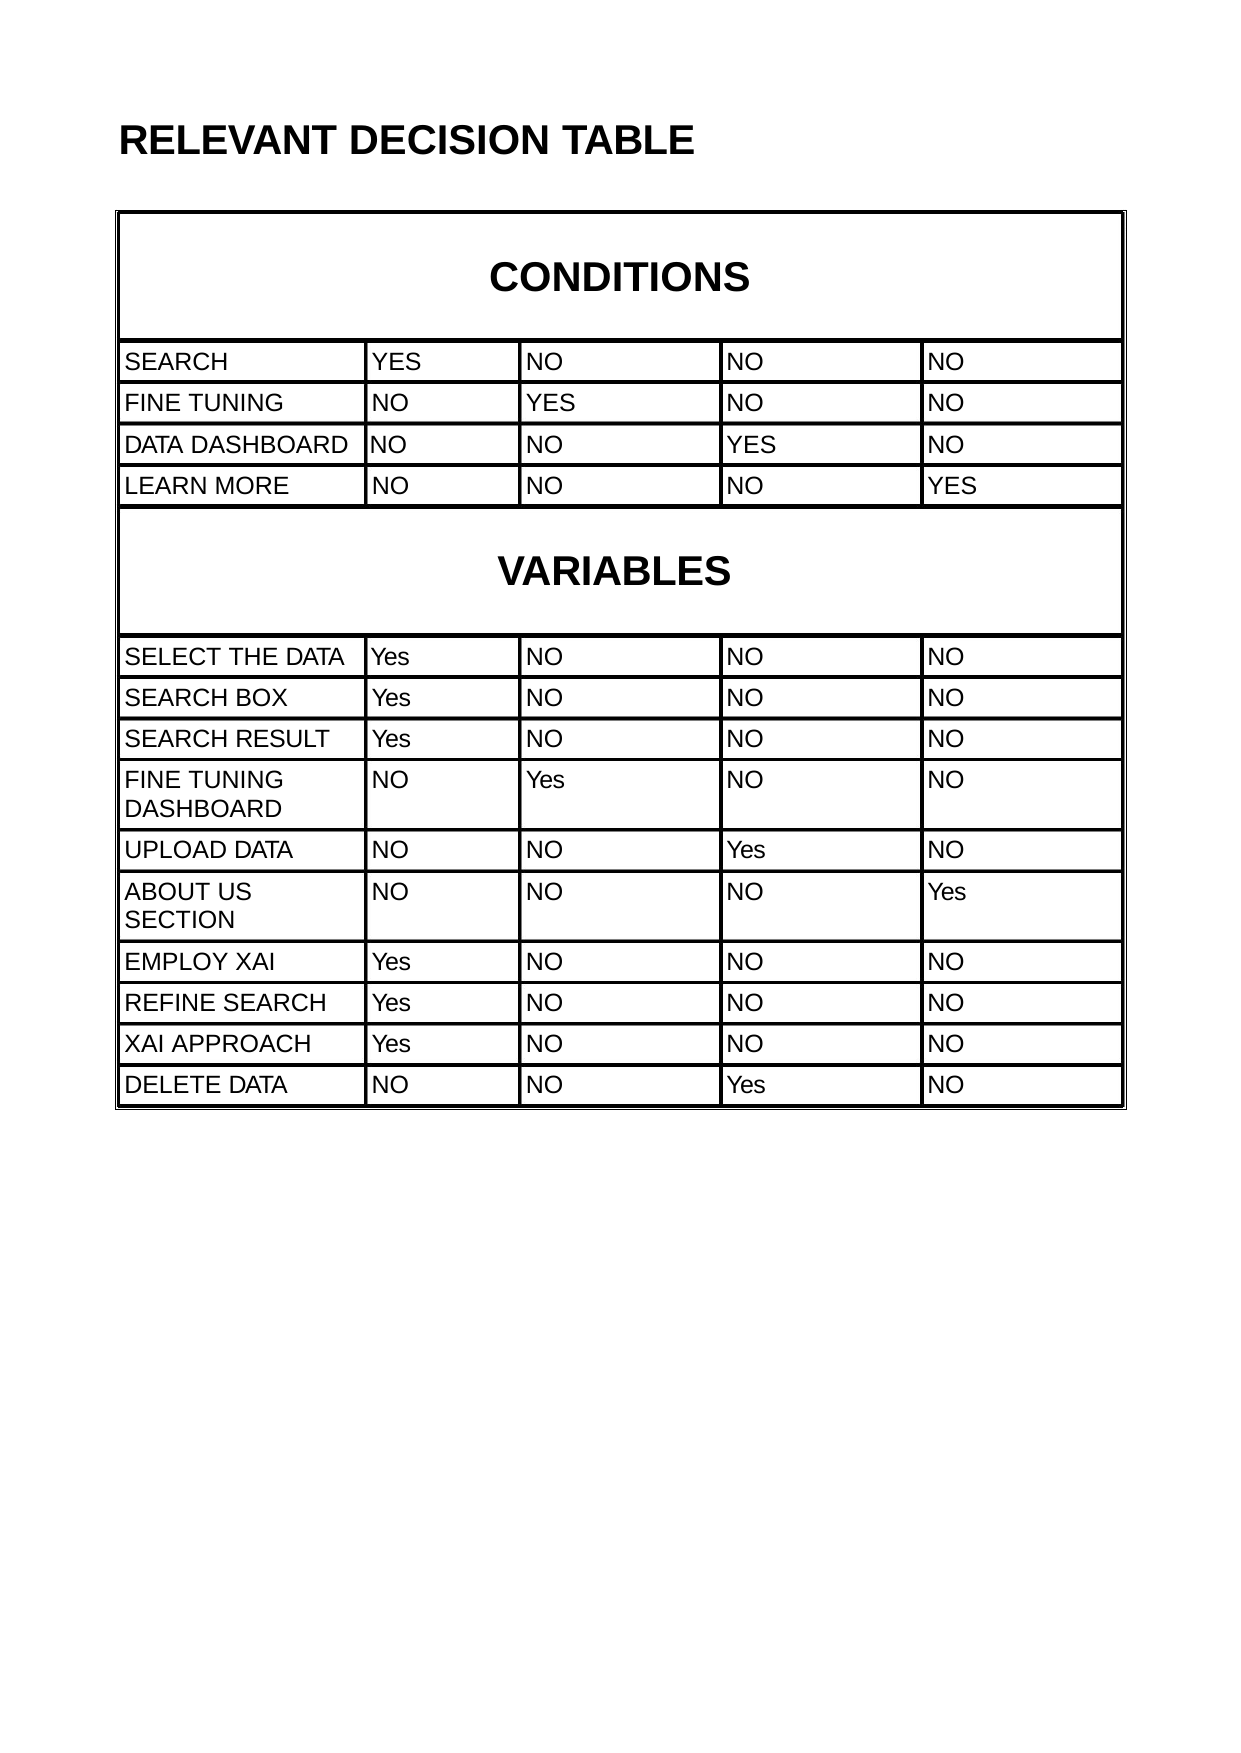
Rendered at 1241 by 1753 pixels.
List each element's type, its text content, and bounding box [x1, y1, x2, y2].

text NO [927, 989, 989, 1017]
text SECTION [124, 907, 276, 934]
text SEARCH [124, 348, 253, 376]
text NO [726, 389, 801, 417]
text NO [927, 643, 989, 671]
text NO [726, 1030, 794, 1058]
text ABOUT US [124, 878, 276, 906]
text NO [927, 1072, 989, 1099]
text Yes [371, 1030, 439, 1058]
text CONDITIONS [489, 254, 775, 300]
text NO [726, 878, 794, 906]
text Yes [726, 837, 794, 864]
text SEARCH BOX [124, 684, 313, 712]
text NO [526, 643, 594, 671]
text XAI APPROACH [124, 1030, 352, 1058]
text NO [726, 948, 794, 976]
text NO [927, 684, 989, 712]
text NO [927, 348, 1002, 376]
text NO [726, 989, 794, 1017]
text NO [526, 1072, 588, 1099]
text FINE TUNING [124, 389, 308, 417]
text Yes [371, 725, 439, 753]
text NO [927, 948, 989, 976]
text NO [927, 725, 989, 753]
text NO [726, 767, 789, 794]
text NO [526, 431, 601, 459]
picture [116, 211, 1126, 1109]
text NO [526, 989, 588, 1017]
text DATA DASHBOARD NO [124, 431, 434, 459]
text NO [526, 948, 588, 976]
text NO [371, 767, 439, 794]
text Yes [526, 767, 594, 794]
text DELETE DATA [124, 1072, 352, 1099]
text Yes [371, 948, 439, 976]
text FINE TUNING [124, 767, 308, 794]
text Yes [726, 1072, 794, 1099]
text SEARCH RESULT [124, 725, 357, 753]
text NO [526, 348, 601, 376]
text REFINE SEARCH [124, 989, 352, 1017]
text NO [371, 389, 446, 417]
text DASHBOARD [124, 795, 308, 823]
text NO [726, 472, 801, 500]
text NO [371, 878, 434, 906]
text NO [371, 837, 434, 864]
text RELEVANT DECISION TABLE [118, 118, 775, 164]
text Yes [927, 878, 995, 906]
text NO [726, 725, 789, 753]
text NO [526, 684, 594, 712]
text EMPLOY XAI [124, 948, 300, 976]
text NO [371, 1072, 439, 1099]
text NO [526, 725, 594, 753]
text NO [726, 684, 789, 712]
text NO [927, 837, 995, 864]
text NO [726, 643, 789, 671]
text YES [526, 389, 601, 417]
text Yes [371, 684, 439, 712]
text NO [927, 1030, 989, 1058]
text NO [526, 878, 588, 906]
text NO [726, 348, 801, 376]
text VARIABLES [497, 548, 763, 595]
text NO [927, 389, 1002, 417]
text UPLOAD DATA [124, 837, 322, 864]
text Yes [371, 989, 439, 1017]
text YES [726, 431, 801, 459]
text NO [526, 837, 588, 864]
text NO [526, 472, 601, 500]
text YES [371, 348, 446, 376]
text NO [526, 1030, 588, 1058]
text NO [927, 767, 989, 794]
text SELECT THE DATA Yes [124, 643, 437, 671]
text YES [927, 472, 1002, 500]
text LEARN MORE NO [124, 472, 434, 500]
text NO [927, 431, 1002, 459]
